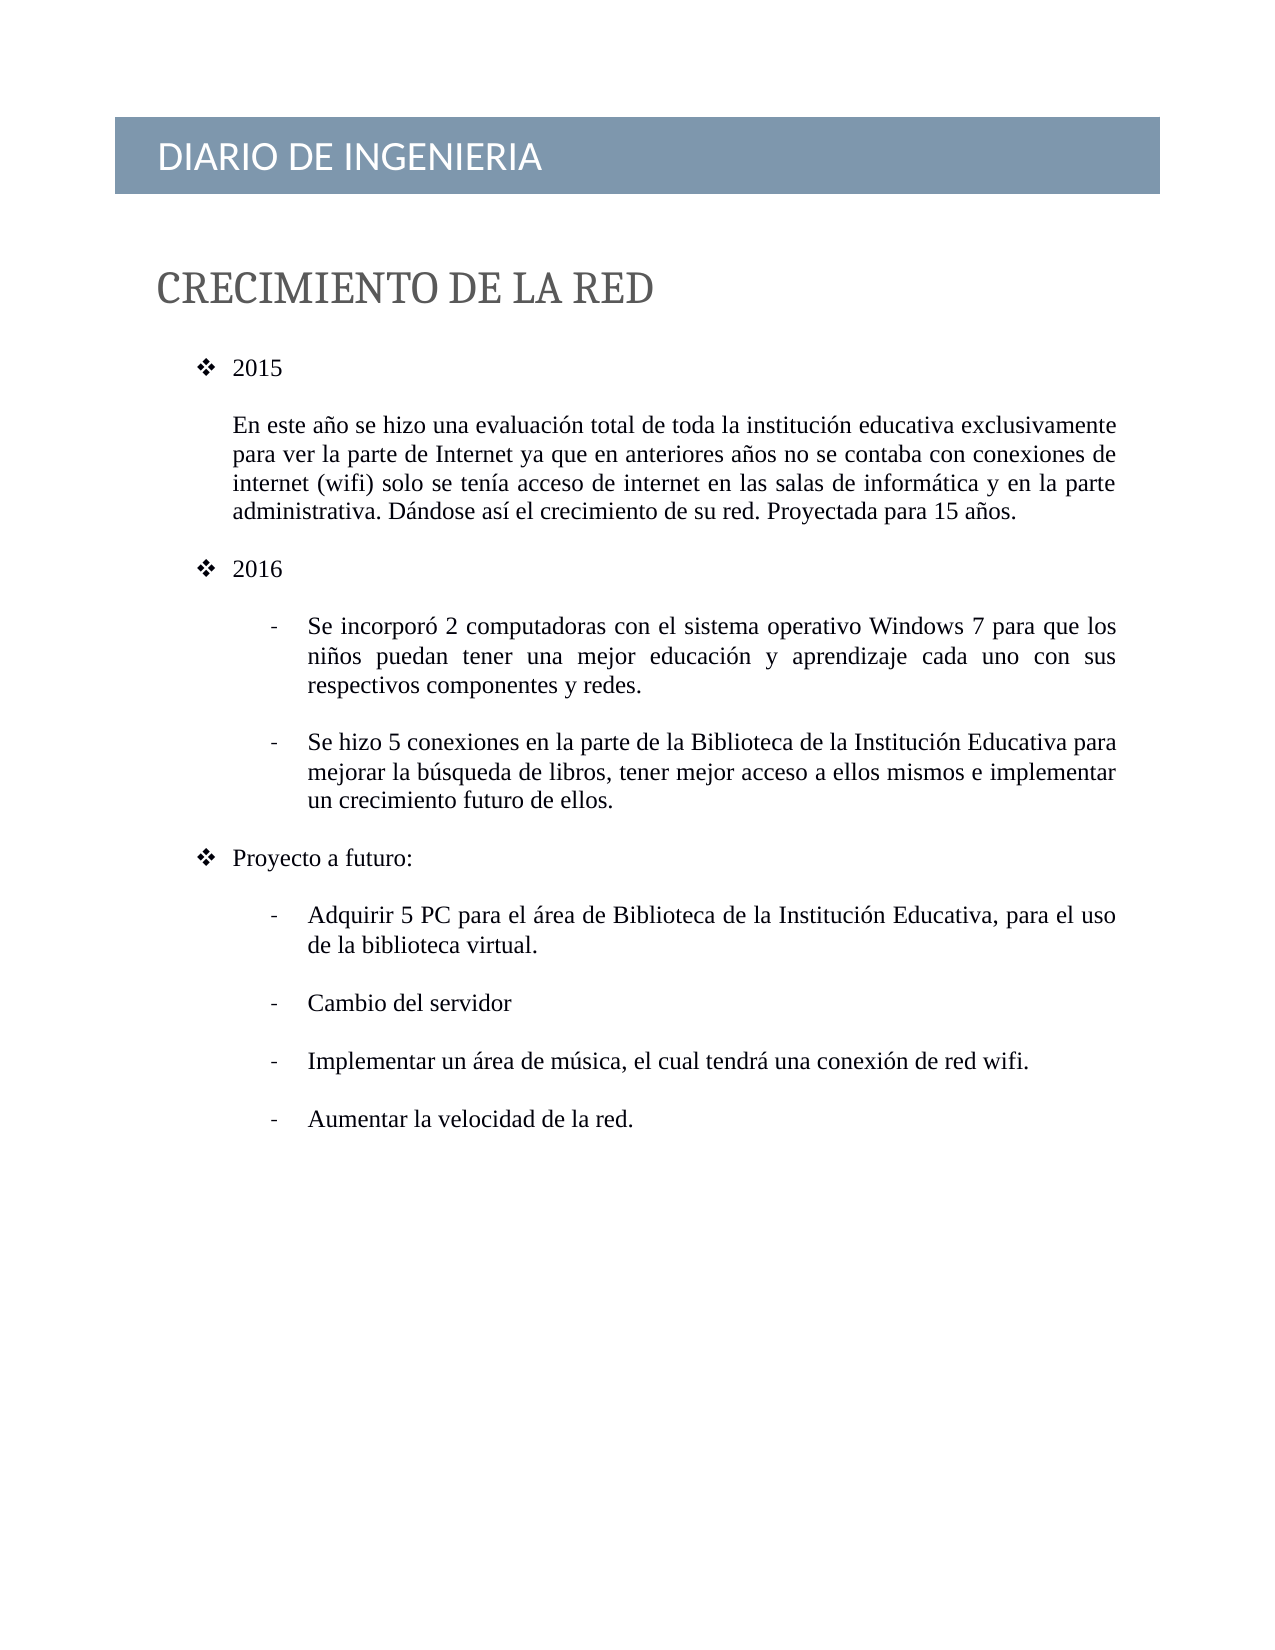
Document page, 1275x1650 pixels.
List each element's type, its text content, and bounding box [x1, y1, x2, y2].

list 2015 [195, 353, 1117, 381]
list Se incorporó 2 computadoras con el sistema operativo Windows 7 para que los niños puedan tener una mejor educación y aprendizaje cada uno con sus respectivos componentes y redes. [270, 611, 1117, 698]
list Se hizo 5 conexiones en la parte de la Biblioteca de la Institución Educativa para mejorar la búsqueda de libros, tener mejor acceso a ellos mismos e implementar un crecimiento futuro de ellos. [270, 727, 1117, 814]
list Adquirir 5 PC para el área de Biblioteca de la Institución Educativa, para el uso de la biblioteca virtual. [270, 901, 1117, 959]
list Aumentar la velocidad de la red. [270, 1104, 1117, 1134]
list Proyecto a futuro: [195, 843, 1117, 872]
list 2016 [195, 554, 1117, 583]
list En este año se hizo una evaluación total de toda la institución educativa exclusivamente para ver la parte de Internet ya que en anteriores años no se contaba con conexiones de internet (wifi) solo se tenía acceso de internet en las salas de informática y en la parte administrativa. Dándose así el crecimiento de su red. Proyectada para 15 años. [232, 410, 1117, 525]
subtitle CRECIMIENTO DE LA RED [157, 262, 1117, 315]
list Cambio del servidor [270, 988, 1117, 1017]
list Implementar un área de música, el cual tendrá una conexión de red wifi. [270, 1046, 1117, 1076]
